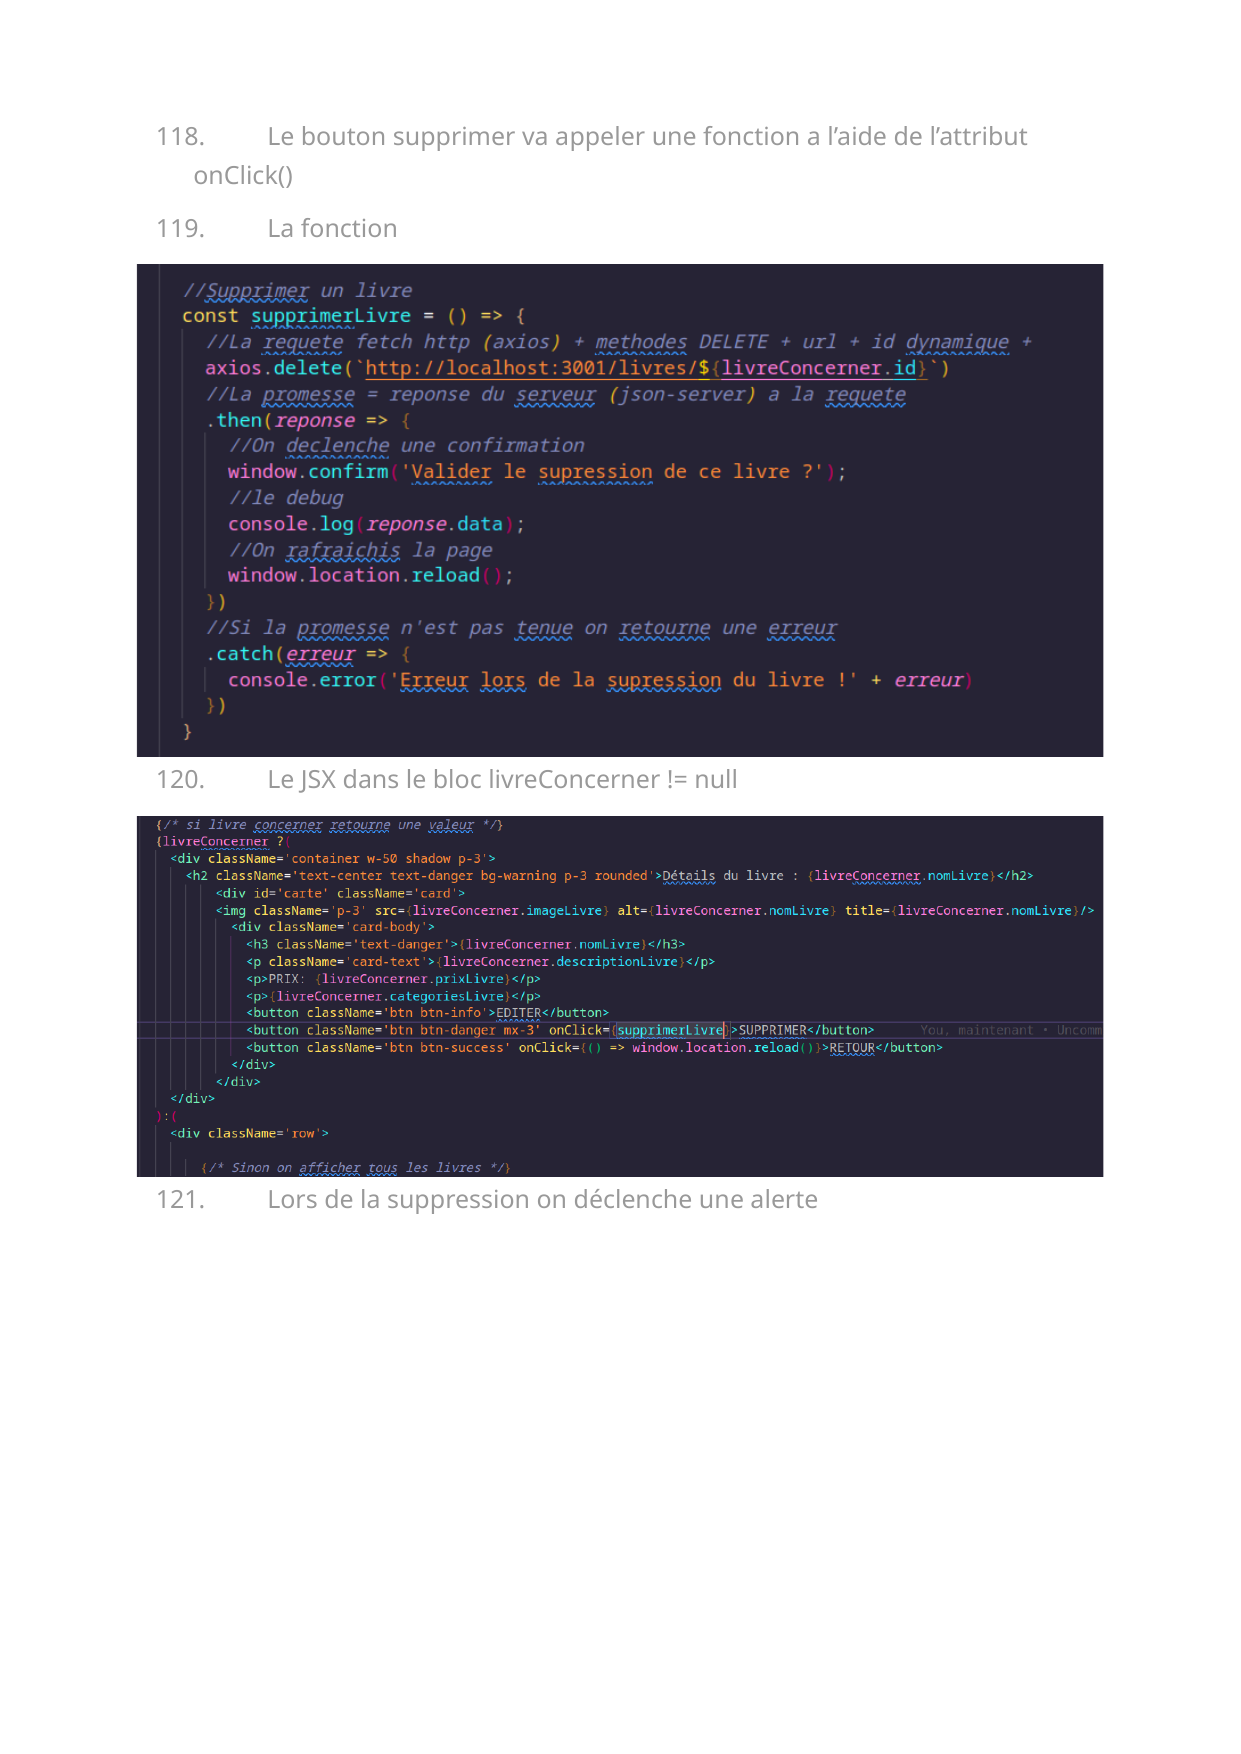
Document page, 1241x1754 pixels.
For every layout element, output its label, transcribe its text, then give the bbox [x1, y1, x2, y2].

list Lors de la suppression on déclenche une alerte [156, 816, 1122, 1216]
picture [136, 816, 1104, 1177]
list Le JSX dans le bloc livreConcerner != null [156, 265, 1122, 796]
list La fonction [156, 211, 1122, 245]
picture [136, 264, 1104, 757]
list Le bouton supprimer va appeler une fonction a l’aide de l’attribut onClick() [156, 118, 1122, 191]
